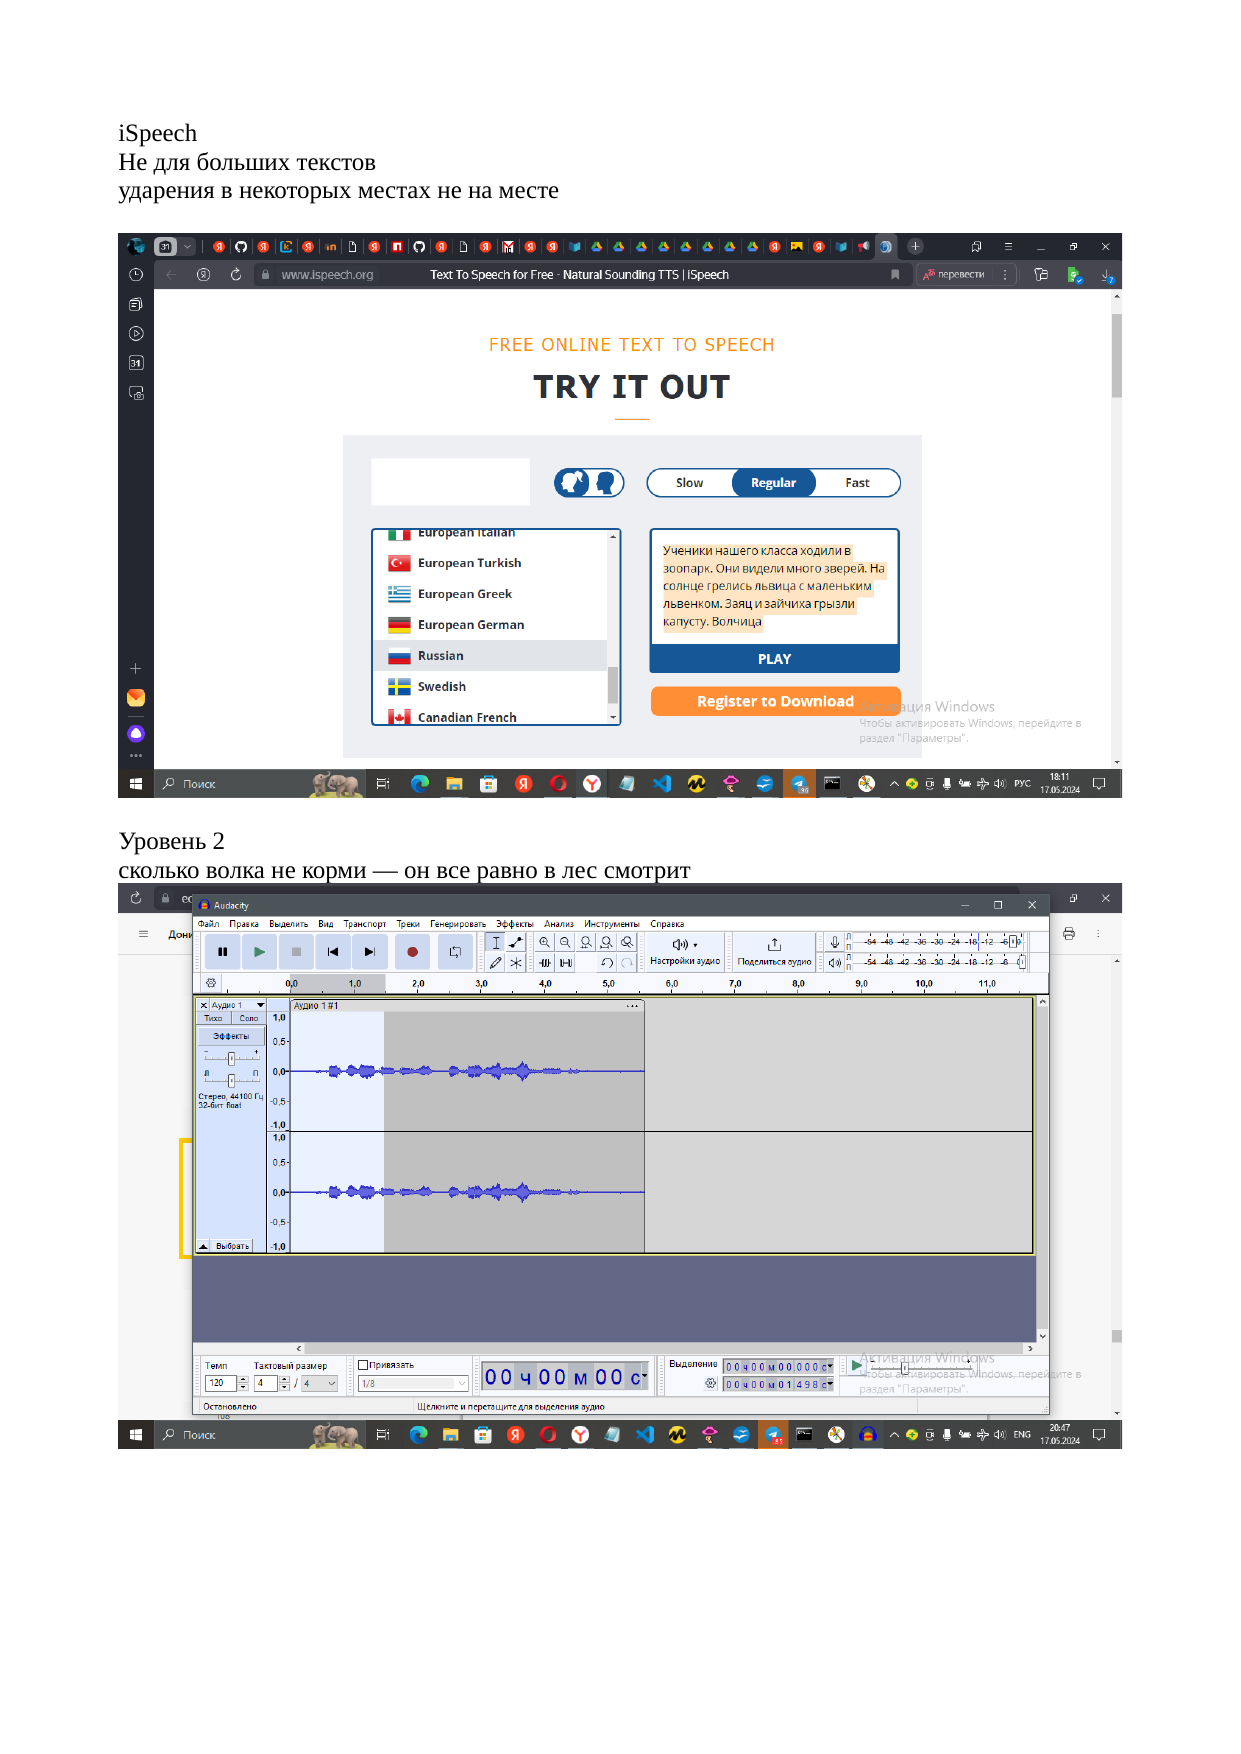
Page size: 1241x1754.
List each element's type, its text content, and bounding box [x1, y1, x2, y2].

text сколько волка не корми — он все равно в лес смотрит [118, 855, 1122, 883]
text Уровень 2 [118, 826, 1122, 855]
text iSpeech [118, 118, 1122, 147]
picture [118, 233, 1123, 798]
text ударения в некоторых местах не на месте [118, 176, 1122, 204]
text Не для больших текстов [118, 147, 1122, 176]
picture [118, 883, 1123, 1449]
